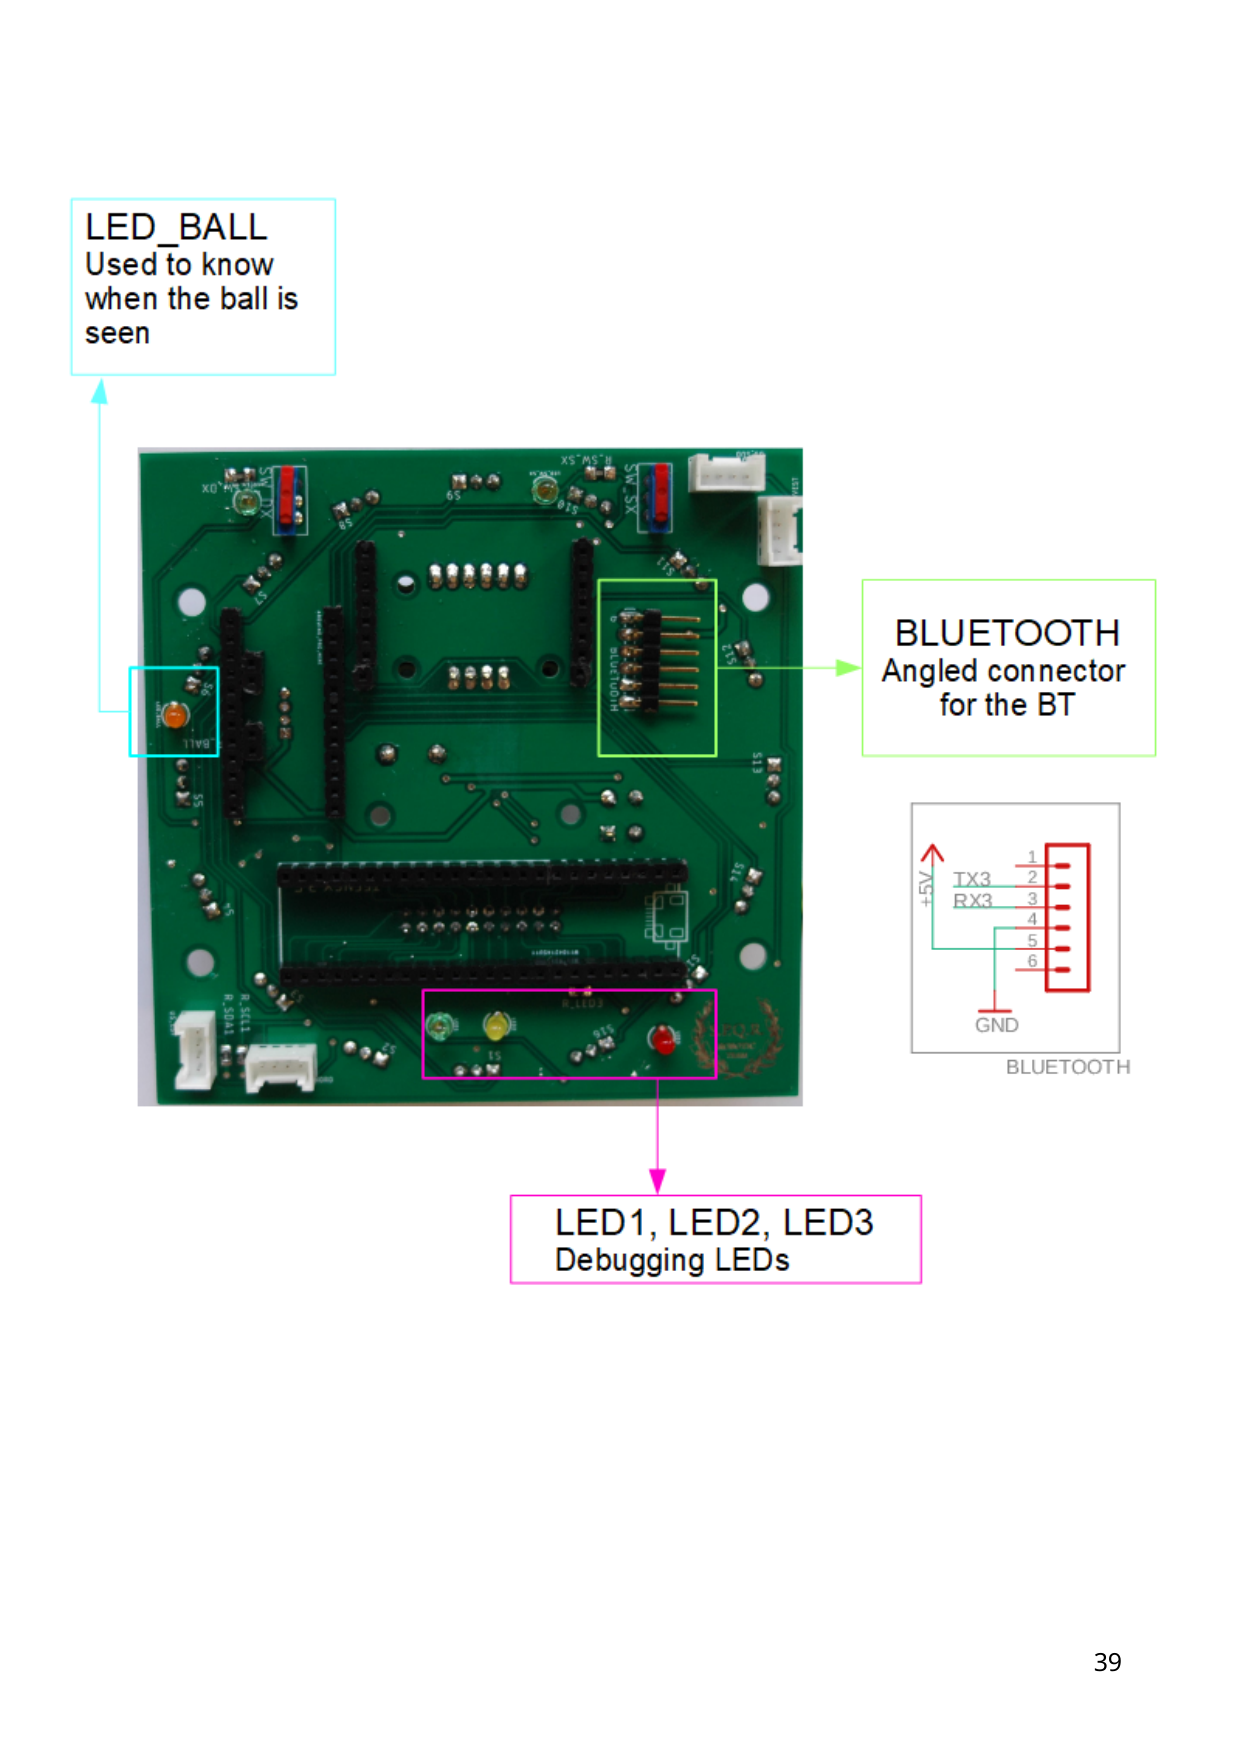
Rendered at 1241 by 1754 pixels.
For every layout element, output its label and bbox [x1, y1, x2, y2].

picture [0, 187, 1214, 1302]
